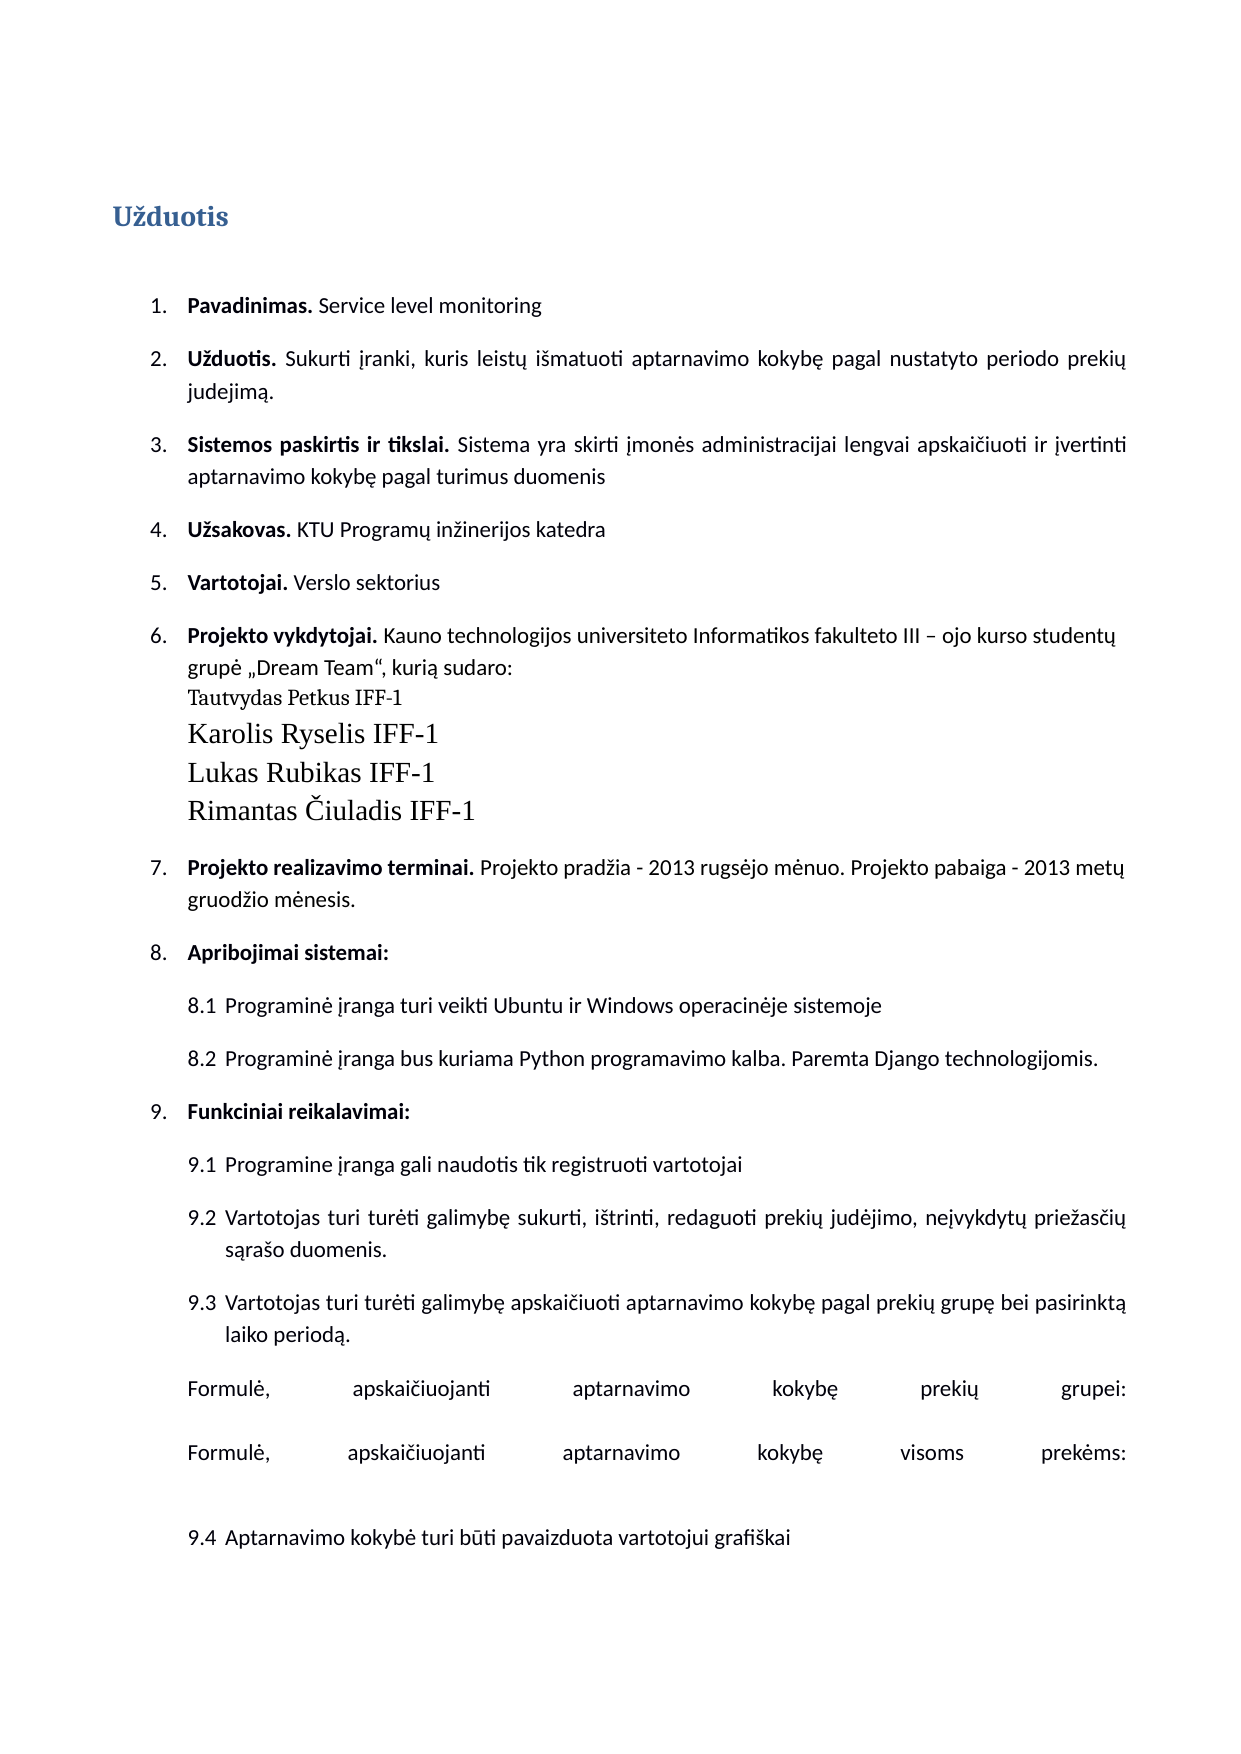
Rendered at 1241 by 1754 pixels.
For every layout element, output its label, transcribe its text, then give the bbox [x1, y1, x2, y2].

list Vartotojas turi turėti galimybę apskaičiuoti aptarnavimo kokybę pagal prekių grupę bei pasirinktą laiko periodą. [187, 1288, 1128, 1349]
list Pavadinimas. Service level monitoring [150, 292, 1128, 319]
list Apribojimai sistemai: [150, 938, 1128, 966]
list Formulė, apskaičiuojanti aptarnavimo kokybę prekių grupei: Formulė, apskaičiuojanti aptarnavimo kokybę visoms prekėms: [187, 1374, 1128, 1498]
subtitle Užduotis [112, 200, 1128, 233]
list Aptarnavimo kokybė turi būti pavaizduota vartotojui grafiškai [187, 1523, 1128, 1551]
list Vartotojas turi turėti galimybę sukurti, ištrinti, redaguoti prekių judėjimo, neįvykdytų priežasčių sąrašo duomenis. [187, 1203, 1128, 1263]
list Projekto vykdytojai. Kauno technologijos universiteto Informatikos fakulteto III – ojo kurso studentų grupė „Dream Team“, kurią sudaro: Tautvydas Petkus IFF-1 Karolis Ryselis IFF-1 Lukas Rubikas IFF-1 Rimantas Čiuladis IFF-1 [150, 621, 1128, 827]
list Funkciniai reikalavimai: [150, 1097, 1128, 1125]
list Projekto realizavimo terminai. Projekto pradžia - 2013 rugsėjo mėnuo. Projekto pabaiga - 2013 metų gruodžio mėnesis. [150, 853, 1128, 913]
list Užduotis. Sukurti įranki, kuris leistų išmatuoti aptarnavimo kokybę pagal nustatyto periodo prekių judejimą. [150, 344, 1128, 405]
list Vartotojai. Verslo sektorius [150, 568, 1128, 596]
list Užsakovas. KTU Programų inžinerijos katedra [150, 515, 1128, 543]
list Sistemos paskirtis ir tikslai. Sistema yra skirti įmonės administracijai lengvai apskaičiuoti ir įvertinti aptarnavimo kokybę pagal turimus duomenis [150, 430, 1128, 490]
list Programinė įranga bus kuriama Python programavimo kalba. Paremta Django technologijomis. [187, 1044, 1128, 1072]
list Programine įranga gali naudotis tik registruoti vartotojai [187, 1150, 1128, 1178]
list Programinė įranga turi veikti Ubuntu ir Windows operacinėje sistemoje [187, 991, 1128, 1019]
